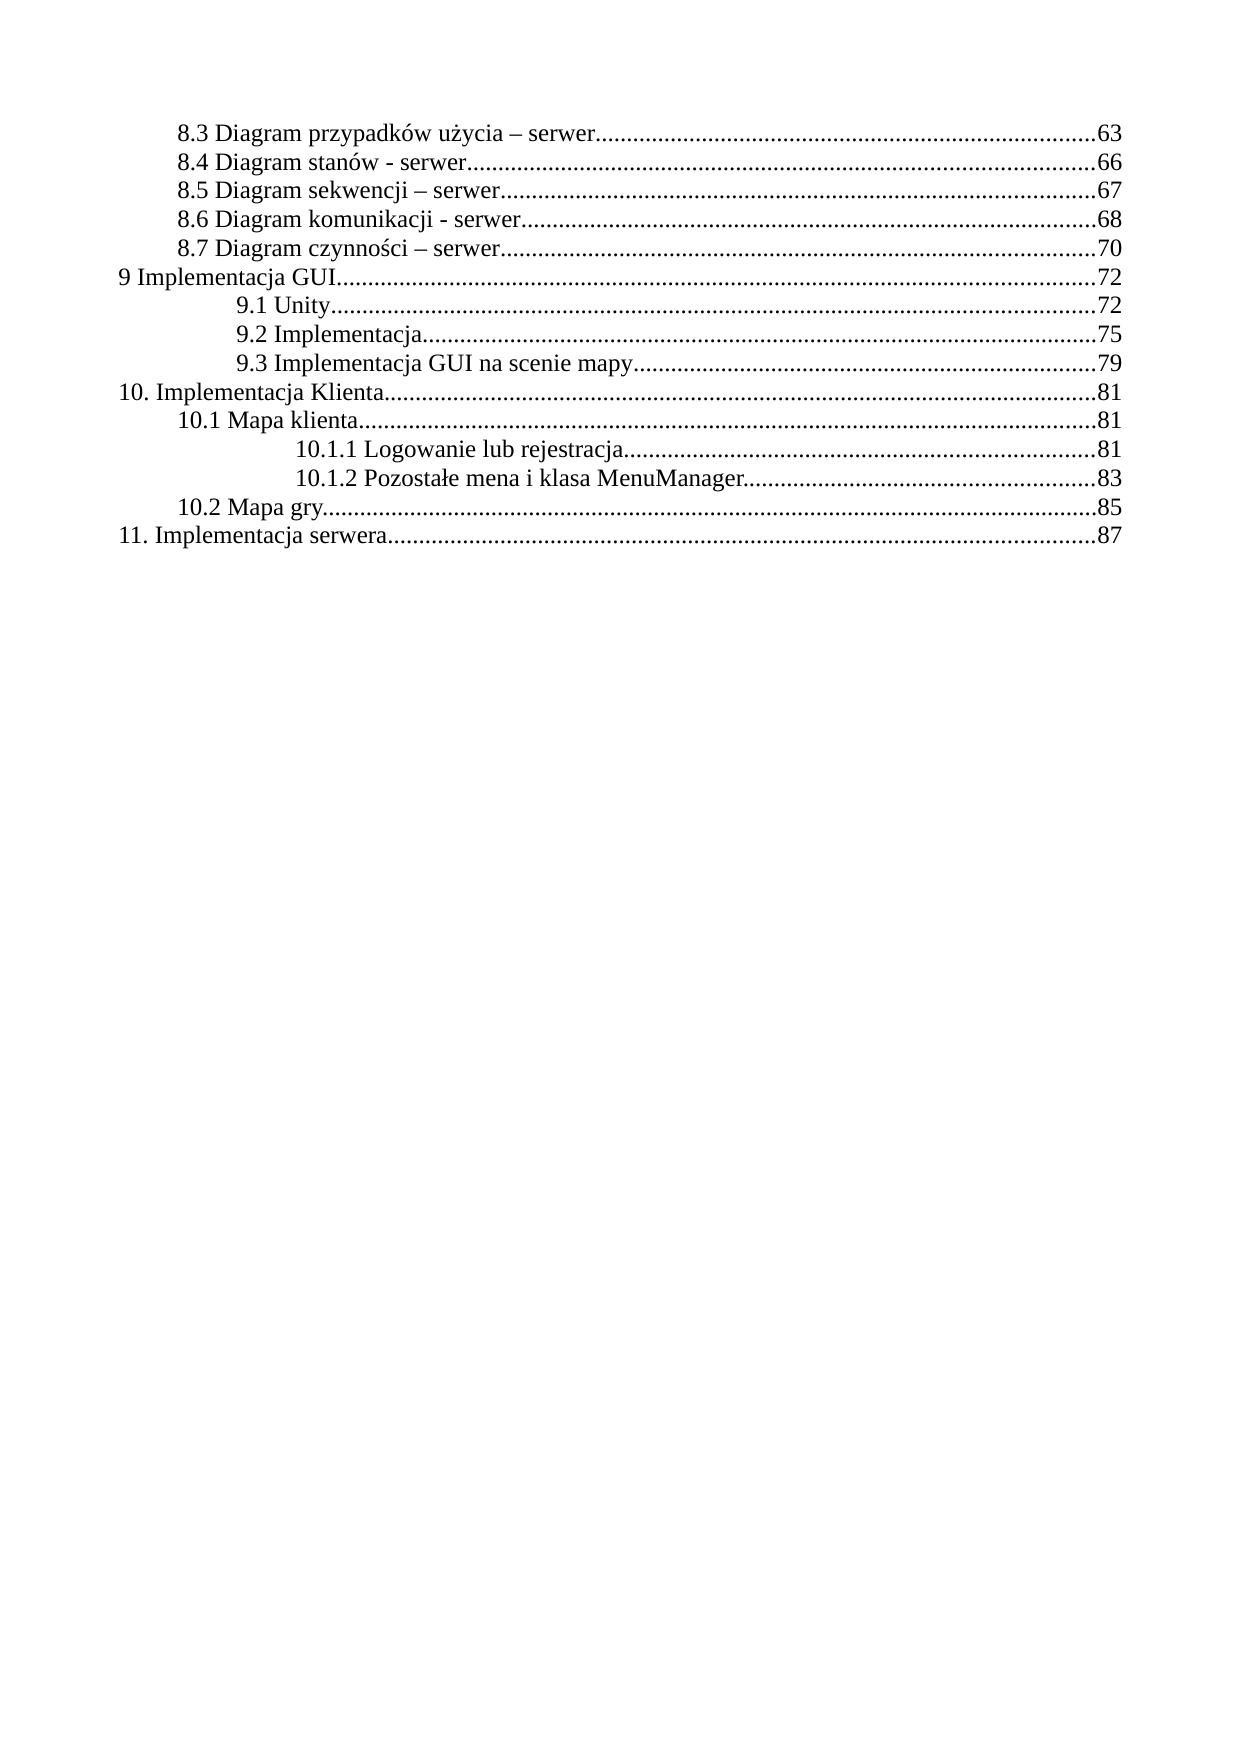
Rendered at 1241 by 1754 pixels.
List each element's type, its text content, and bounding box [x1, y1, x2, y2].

text 9.3 Implementacja GUI na scenie mapy 79 [236, 348, 1122, 377]
text 9.1 Unity 72 [236, 291, 1122, 319]
text 10.1.1 Logowanie lub rejestracja. 81 [295, 434, 1122, 463]
text 10.2 Mapa gry. 85 [177, 492, 1122, 521]
text 8.3 Diagram przypadków użycia – serwer 63 [177, 118, 1122, 147]
text 10. Implementacja Klienta. 81 [118, 377, 1122, 406]
text 9 Implementacja GUI. 72 [118, 262, 1122, 291]
text 8.7 Diagram czynności – serwer 70 [177, 233, 1122, 262]
text 11. Implementacja serwera 87 [118, 521, 1122, 549]
text 8.6 Diagram komunikacji - serwer 68 [177, 204, 1122, 233]
text 9.2 Implementacja 75 [236, 319, 1122, 348]
text 8.5 Diagram sekwencji – serwer 67 [177, 176, 1122, 204]
text 10.1 Mapa klienta. 81 [177, 406, 1122, 434]
text 8.4 Diagram stanów - serwer 66 [177, 147, 1122, 176]
text 10.1.2 Pozostałe mena i klasa MenuManager. 83 [295, 463, 1122, 492]
